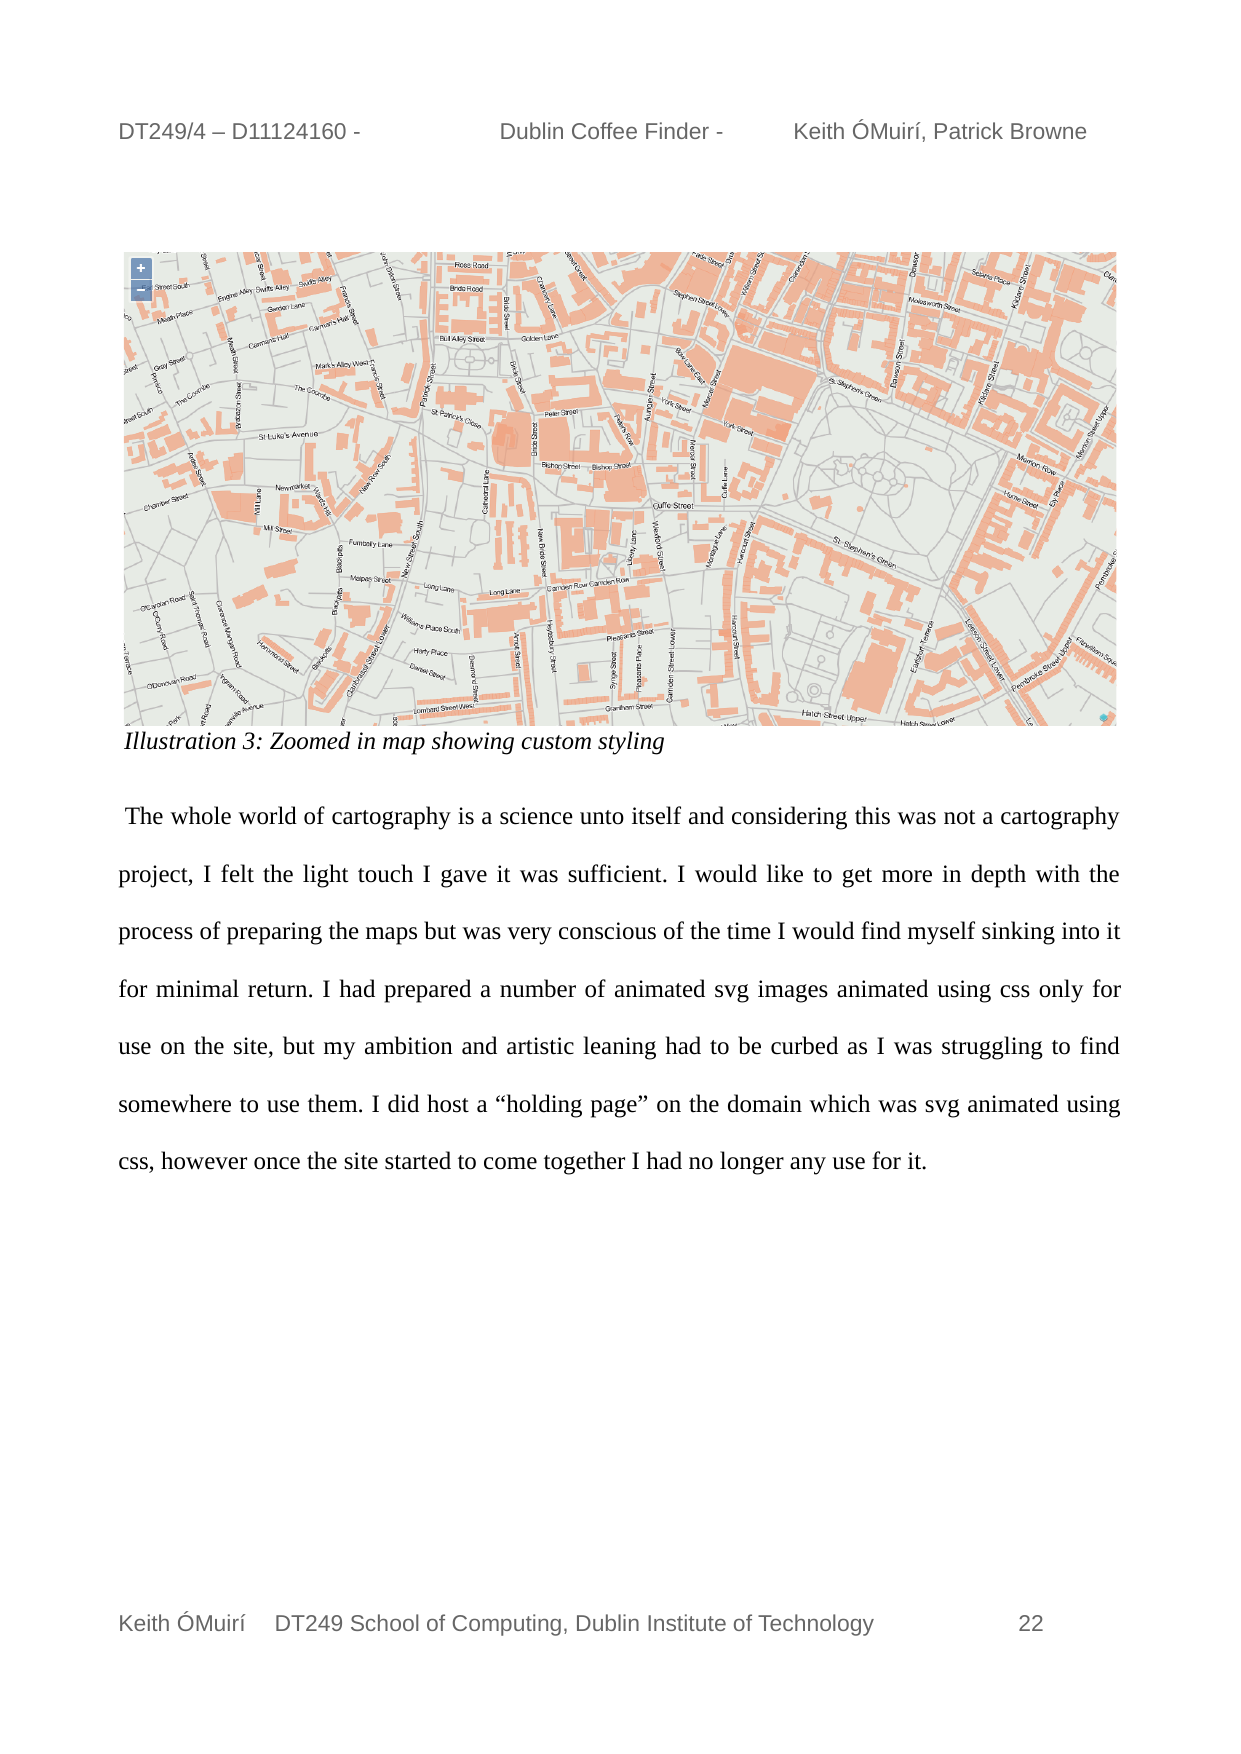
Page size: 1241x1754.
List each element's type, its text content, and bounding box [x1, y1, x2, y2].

table_header [118, 235, 1122, 754]
text The whole world of cartography is a science unto itself and considering this was not a cartography project, I felt the light touch I gave it was sufficient. I would like to get more in depth with the process of preparing the maps but was very conscious of the time I would find myself sinking into it for minimal return. I had prepared a number of animated svg images animated using css only for use on the site, but my ambition and artistic leaning had to be curbed as I was struggling to find somewhere to use them. I did host a “holding page” on the domain which was svg animated using css, however once the site started to come together I had no longer any use for it. [118, 801, 1122, 1175]
picture [123, 252, 1117, 726]
table_header [118, 755, 1122, 801]
